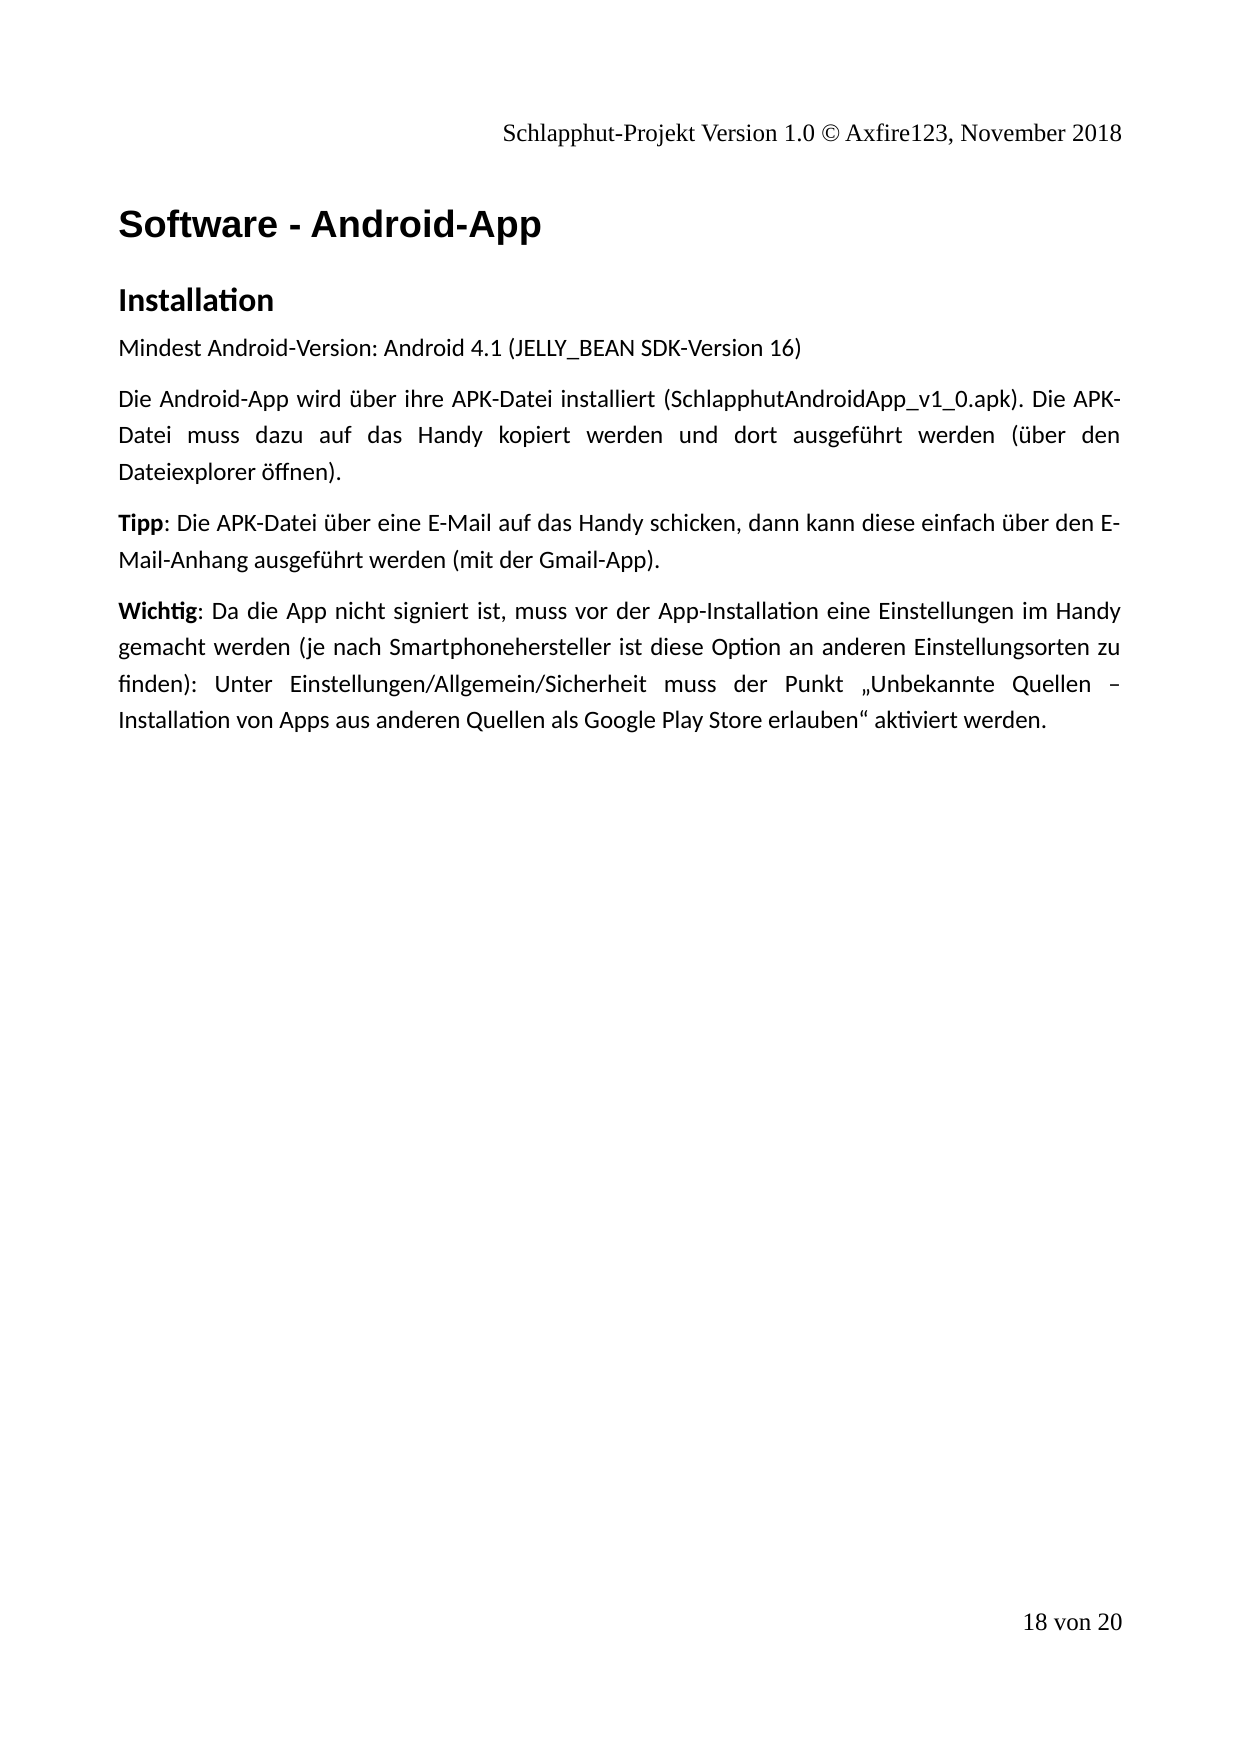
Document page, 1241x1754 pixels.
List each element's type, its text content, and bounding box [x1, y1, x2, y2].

text Tipp: Die APK-Datei über eine E-Mail auf das Handy schicken, dann kann diese einfach über den E-Mail-Anhang ausgeführt werden (mit der Gmail-App). [118, 507, 1122, 574]
subtitle Software - Android-App [118, 201, 1122, 245]
text Die Android-App wird über ihre APK-Datei installiert (SchlapphutAndroidApp_v1_0.apk). Die APK-Datei muss dazu auf das Handy kopiert werden und dort ausgeführt werden (über den Dateiexplorer öffnen). [118, 383, 1122, 487]
subtitle Installation [118, 278, 1122, 319]
text Wichtig: Da die App nicht signiert ist, muss vor der App-Installation eine Einstellungen im Handy gemacht werden (je nach Smartphonehersteller ist diese Option an anderen Einstellungsorten zu finden): Unter Einstellungen/Allgemein/Sicherheit muss der Punkt „Unbekannte Quellen – Installation von Apps aus anderen Quellen als Google Play Store erlauben“ aktiviert werden. [118, 595, 1122, 735]
text Mindest Android-Version: Android 4.1 (JELLY_BEAN SDK-Version 16) [118, 332, 1122, 362]
